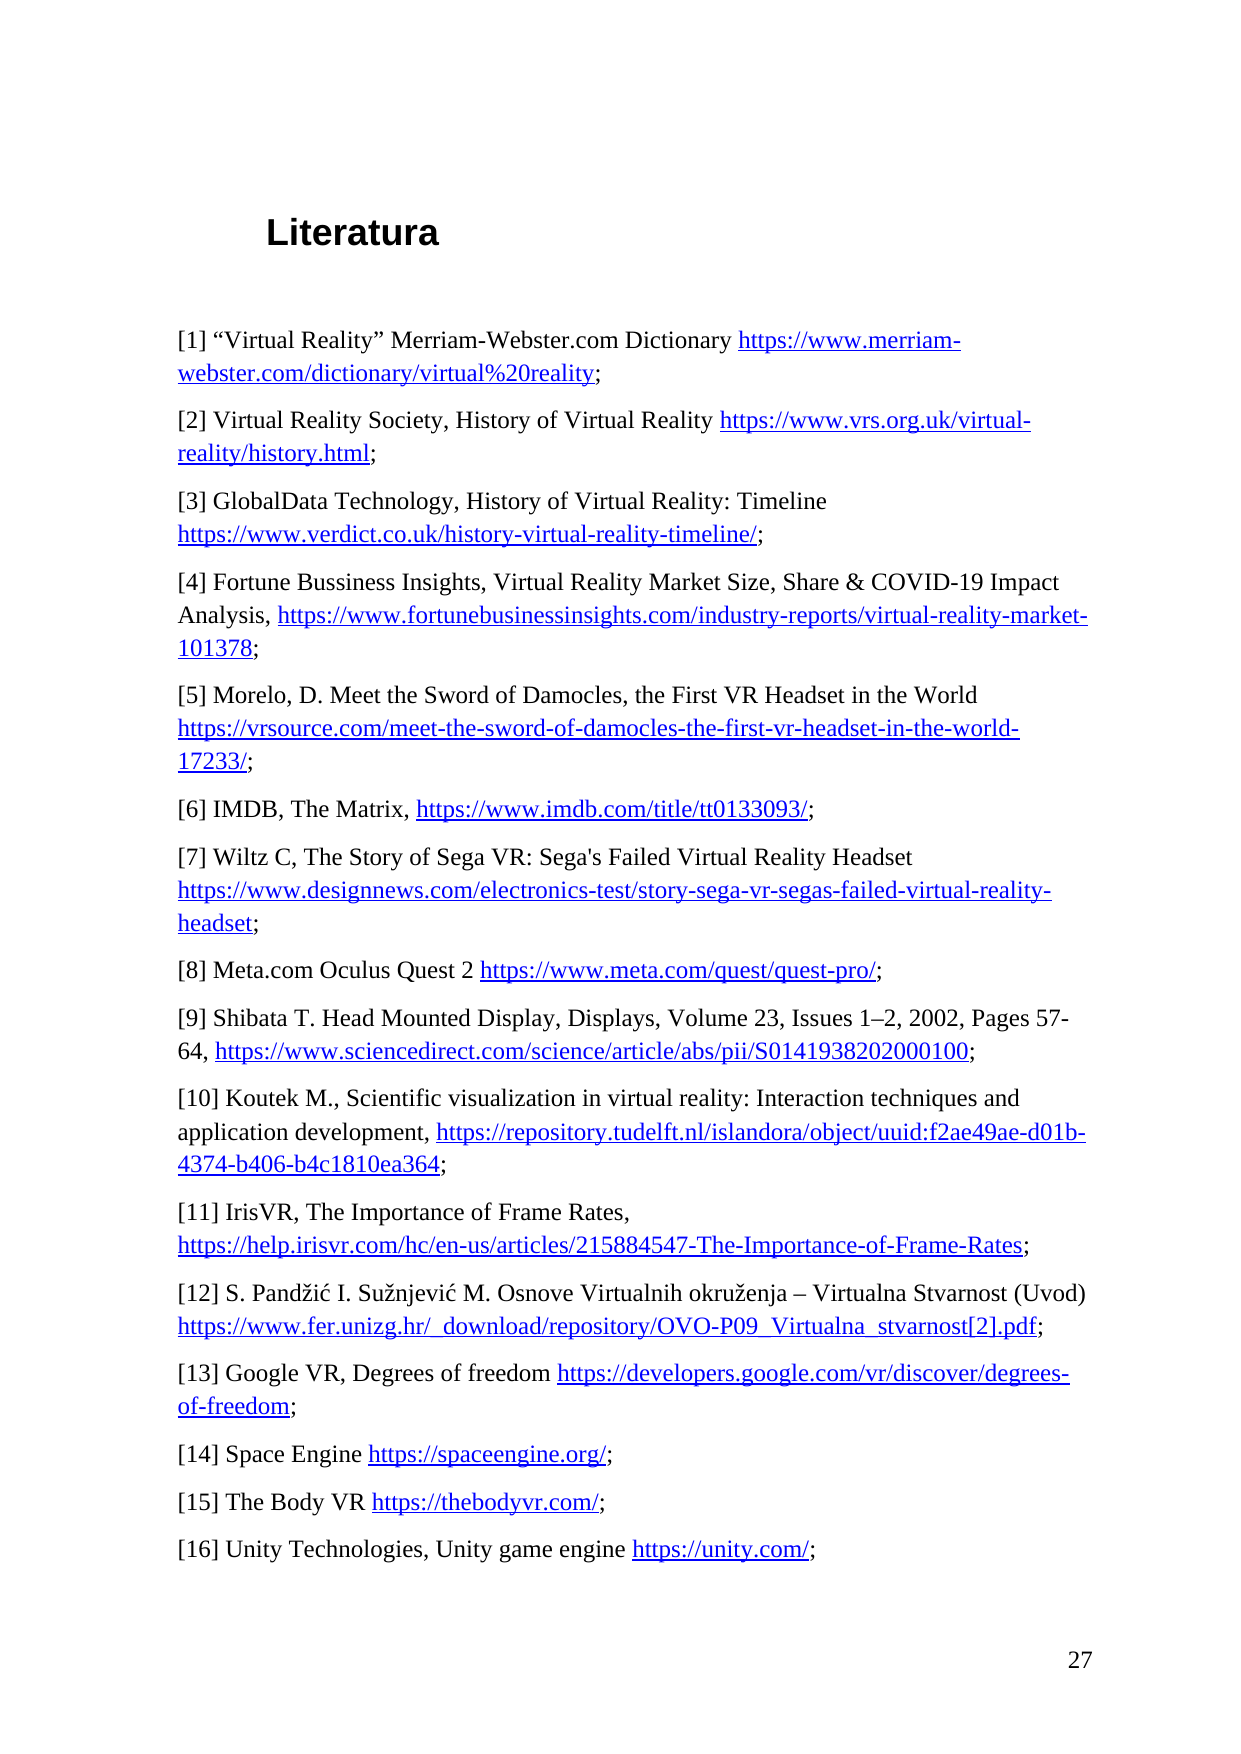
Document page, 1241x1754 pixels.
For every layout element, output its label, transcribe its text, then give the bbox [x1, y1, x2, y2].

subtitle Literatura [266, 210, 1092, 253]
text [3] GlobalData Technology, History of Virtual Reality: Timeline https://www.verdict.co.uk/history-virtual-reality-timeline/; [177, 486, 1092, 548]
text [1] “Virtual Reality” Merriam-Webster.com Dictionary https://www.merriam-webster.com/dictionary/virtual%20reality; [177, 325, 1092, 387]
text [7] Wiltz C, The Story of Sega VR: Sega's Failed Virtual Reality Headset https://www.designnews.com/electronics-test/story-sega-vr-segas-failed-virtual-reality-headset; [177, 842, 1092, 936]
text [2] Virtual Reality Society, History of Virtual Reality https://www.vrs.org.uk/virtual-reality/history.html; [177, 406, 1092, 467]
text [4] Fortune Bussiness Insights, Virtual Reality Market Size, Share & COVID-19 Impact Analysis, https://www.fortunebusinessinsights.com/industry-reports/virtual-reality-market-101378; [177, 567, 1092, 662]
text [9] Shibata T. Head Mounted Display, Displays, Volume 23, Issues 1–2, 2002, Pages 57-64, https://www.sciencedirect.com/science/article/abs/pii/S0141938202000100; [177, 1003, 1092, 1065]
text [16] Unity Technologies, Unity game engine https://unity.com/; [177, 1534, 1092, 1563]
text [15] The Body VR https://thebodyvr.com/; [177, 1487, 1092, 1515]
text [13] Google VR, Degrees of freedom https://developers.google.com/vr/discover/degrees-of-freedom; [177, 1358, 1092, 1420]
text [11] IrisVR, The Importance of Frame Rates, https://help.irisvr.com/hc/en-us/articles/215884547-The-Importance-of-Frame-Rates; [177, 1197, 1092, 1259]
text [10] Koutek M., Scientific visualization in virtual reality: Interaction techniques and application development, https://repository.tudelft.nl/islandora/object/uuid:f2ae49ae-d01b-4374-b406-b4c1810ea364; [177, 1083, 1092, 1178]
text [8] Meta.com Oculus Quest 2 https://www.meta.com/quest/quest-pro/; [177, 955, 1092, 984]
text [6] IMDB, The Matrix, https://www.imdb.com/title/tt0133093/; [177, 794, 1092, 823]
text [5] Morelo, D. Meet the Sword of Damocles, the First VR Headset in the World https://vrsource.com/meet-the-sword-of-damocles-the-first-vr-headset-in-the-world-17233/; [177, 680, 1092, 775]
text [14] Space Engine https://spaceengine.org/; [177, 1439, 1092, 1468]
text [12] S. Pandžić I. Sužnjević M. Osnove Virtualnih okruženja – Virtualna Stvarnost (Uvod) https://www.fer.unizg.hr/_download/repository/OVO-P09_Virtualna_stvarnost[2].pdf; [177, 1278, 1092, 1339]
